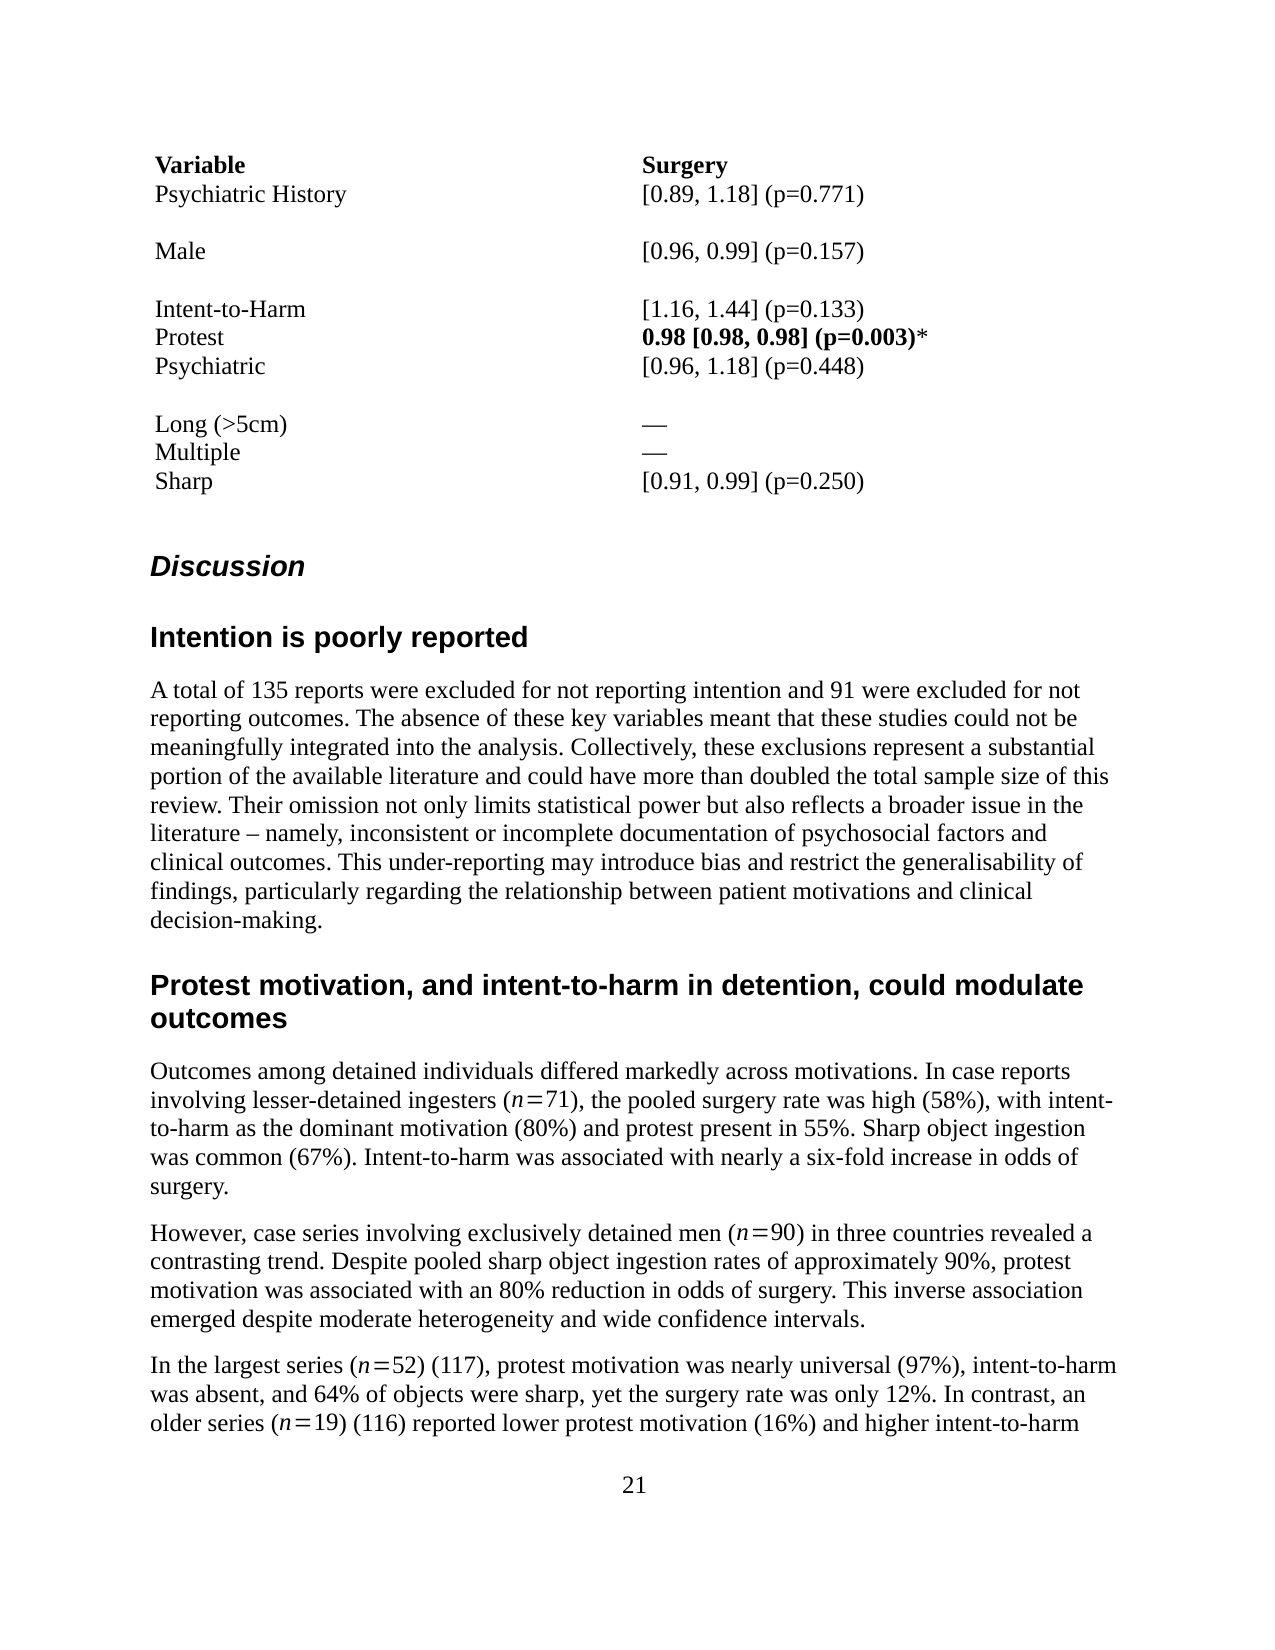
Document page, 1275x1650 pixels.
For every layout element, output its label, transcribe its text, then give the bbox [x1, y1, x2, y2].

table_cell [638, 495, 1125, 524]
subtitle Discussion [150, 549, 1125, 582]
table_cell [638, 208, 1125, 236]
subtitle Protest motivation, and intent-to-harm in detention, could modulate outcomes [150, 967, 1125, 1034]
table_header Surgery [638, 150, 1125, 179]
text However, case series involving exclusively detained men () in three countries revealed a contrasting trend. Despite pooled sharp object ingestion rates of approximately 90%, protest motivation was associated with an 80% reduction in odds of surgery. This inverse association emerged despite moderate heterogeneity and wide confidence intervals. [150, 1218, 1125, 1333]
text Outcomes among detained individuals differed markedly across motivations. In case reports involving lesser-detained ingesters (), the pooled surgery rate was high (58%), with intent-to-harm as the dominant motivation (80%) and protest present in 55%. Sharp object ingestion was common (67%). Intent-to-harm was associated with nearly a six-fold increase in odds of surgery. [150, 1056, 1125, 1200]
table_cell — [638, 409, 1125, 437]
table_cell [638, 265, 1125, 294]
subtitle Intention is poorly reported [150, 620, 1125, 653]
table_cell [150, 380, 637, 409]
table_cell [638, 380, 1125, 409]
text In the largest series () (117), protest motivation was nearly universal (97%), intent-to-harm was absent, and 64% of objects were sharp, yet the surgery rate was only 12%. In contrast, an older series () (116) reported lower protest motivation (16%) and higher intent-to-harm [150, 1351, 1125, 1437]
table_cell [150, 265, 637, 294]
table_cell — [638, 438, 1125, 466]
table_cell 0.98 [0.98, 0.98] (p=0.003)* [638, 323, 1125, 351]
table_cell [0.96, 0.99] (p=0.157) [638, 236, 1125, 265]
table_header Variable [150, 150, 637, 179]
table_cell [0.91, 0.99] (p=0.250) [638, 466, 1125, 495]
table_cell Psychiatric History [150, 179, 637, 207]
table_cell [0.89, 1.18] (p=0.771) [638, 179, 1125, 207]
table_cell Psychiatric [150, 351, 637, 380]
table_cell [0.96, 1.18] (p=0.448) [638, 351, 1125, 380]
table_cell Multiple [150, 438, 637, 466]
table_cell Intent-to-Harm [150, 294, 637, 322]
table_cell Protest [150, 323, 637, 351]
table_cell [1.16, 1.44] (p=0.133) [638, 294, 1125, 322]
table_cell Sharp [150, 466, 637, 495]
table_cell [150, 208, 637, 236]
table_cell Male [150, 236, 637, 265]
text A total of 135 reports were excluded for not reporting intention and 91 were excluded for not reporting outcomes. The absence of these key variables meant that these studies could not be meaningfully integrated into the analysis. Collectively, these exclusions represent a substantial portion of the available literature and could have more than doubled the total sample size of this review. Their omission not only limits statistical power but also reflects a broader issue in the literature – namely, inconsistent or incomplete documentation of psychosocial factors and clinical outcomes. This under-reporting may introduce bias and restrict the generalisability of findings, particularly regarding the relationship between patient motivations and clinical decision-making. [150, 675, 1125, 933]
table_cell Long (>5cm) [150, 409, 637, 437]
table_cell [150, 495, 637, 524]
